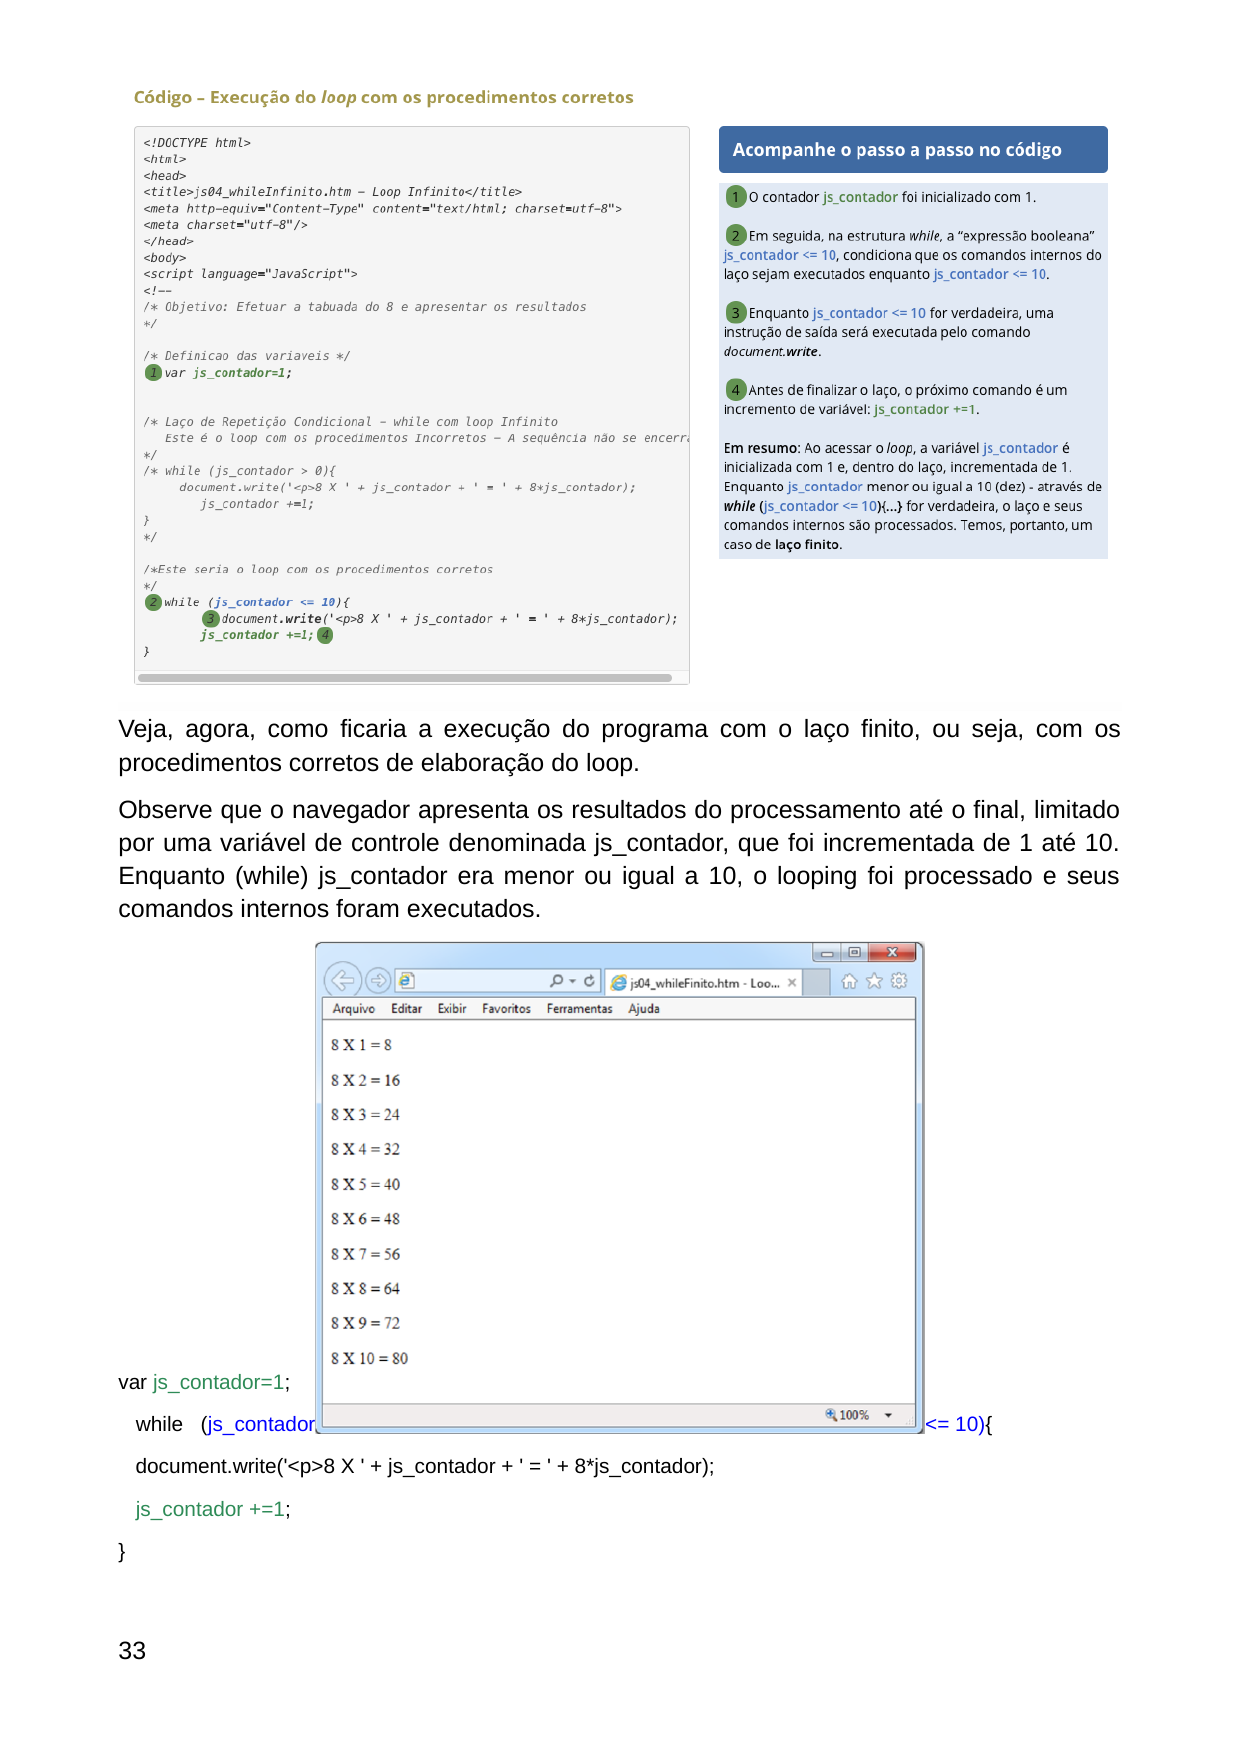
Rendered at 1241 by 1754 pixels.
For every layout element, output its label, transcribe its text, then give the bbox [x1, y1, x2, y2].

text Veja, agora, como ficaria a execução do programa com o laço finito, ou seja, com os procedimentos corretos de elaboração do loop. [118, 711, 1122, 776]
text document.write('<p>8 X ' + js_contador + ' = ' + 8*js_contador); [118, 1454, 1122, 1478]
text while (js_contador <= 10){ [118, 1412, 1122, 1436]
text [925, 1370, 1122, 1394]
text js_contador +=1; [118, 1496, 1122, 1520]
text } [118, 1538, 1122, 1562]
text Observe que o navegador apresenta os resultados do processamento até o final, limitado por uma variável de controle denominada js_contador, que foi incrementada de 1 até 10. Enquanto (while) js_contador era menor ou igual a 10, o looping foi processado e seus comandos internos foram executados. [118, 795, 1122, 923]
text var js_contador=1; [118, 1370, 315, 1394]
